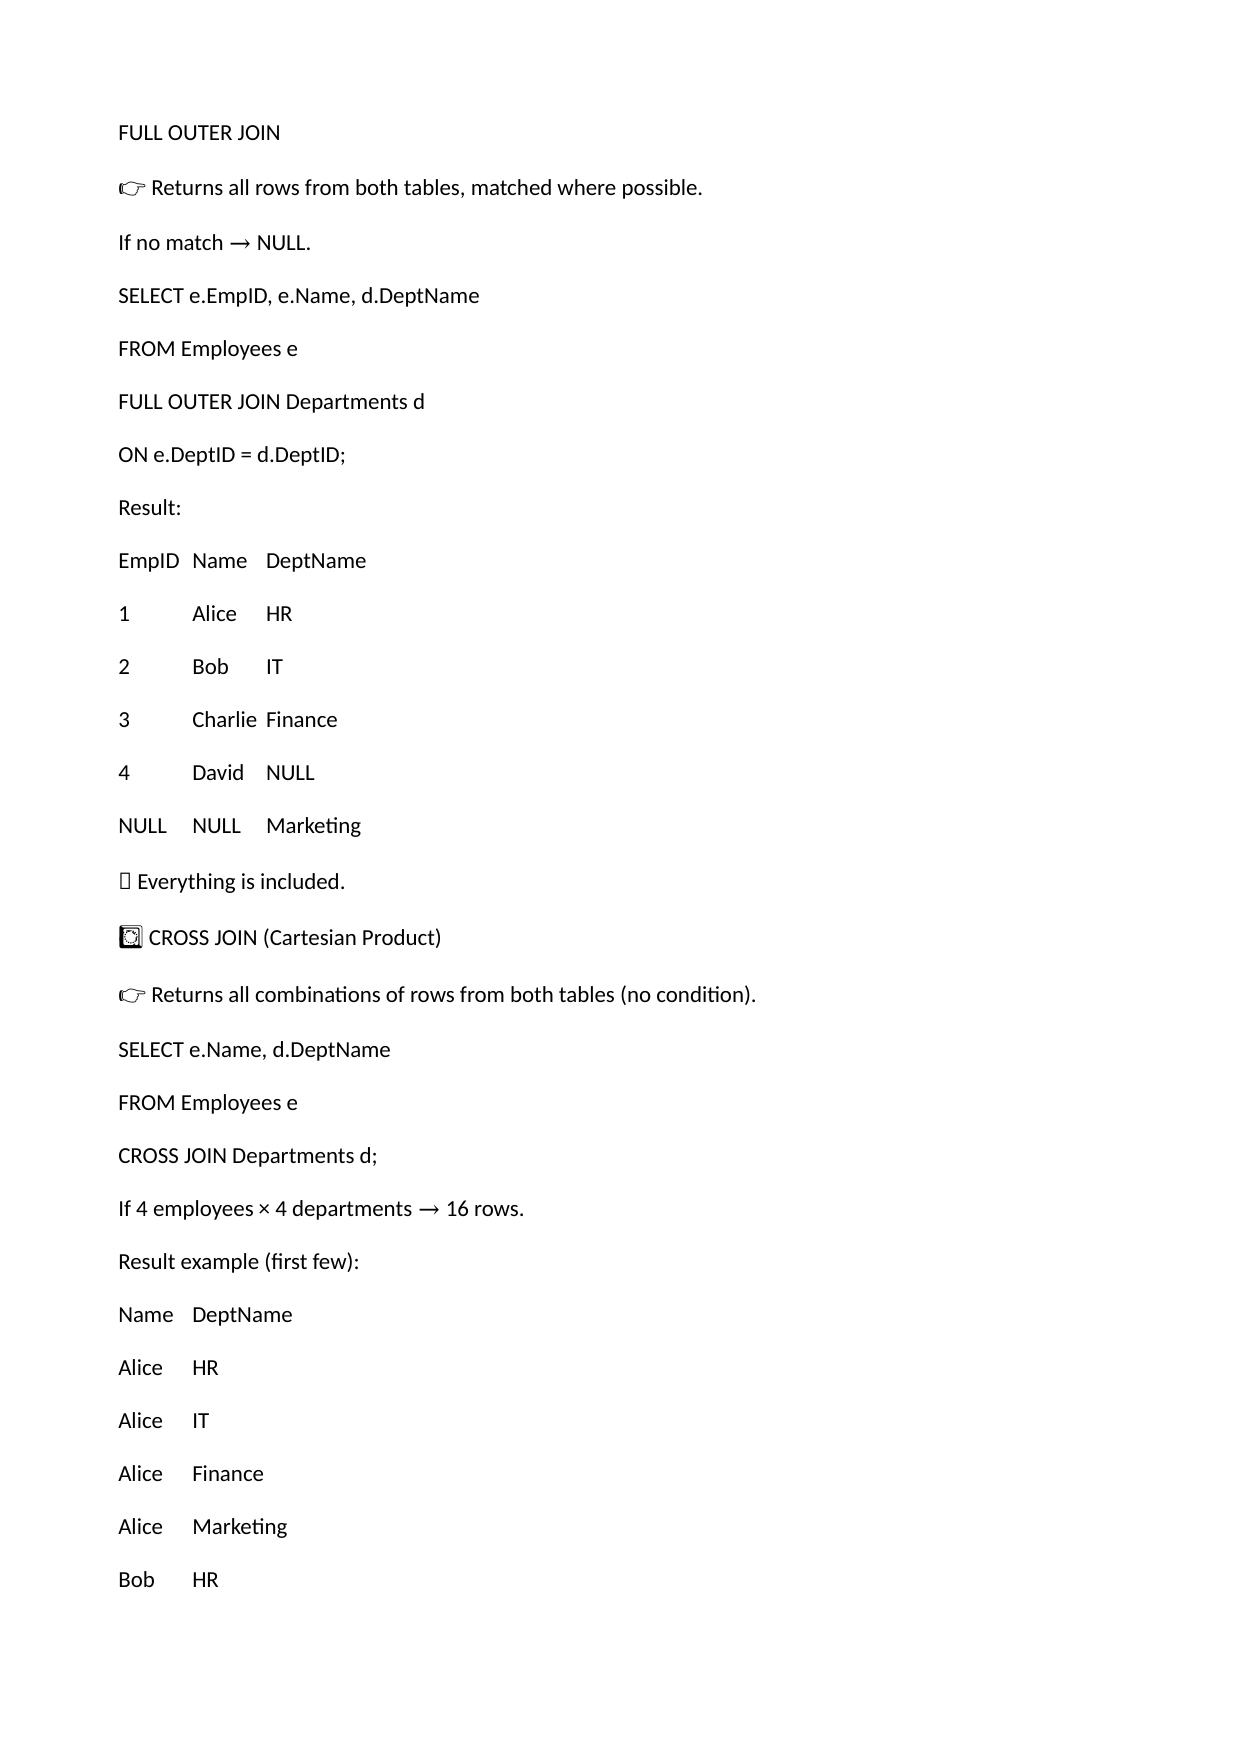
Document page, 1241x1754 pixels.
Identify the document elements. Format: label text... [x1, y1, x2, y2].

text Alice Marketing [118, 1512, 1122, 1541]
text FULL OUTER JOIN [118, 118, 1122, 146]
text 👉 Returns all combinations of rows from both tables (no condition). [118, 978, 1122, 1009]
text 1 Alice HR [118, 599, 1122, 627]
text 2 Bob IT [118, 652, 1122, 681]
text Result: [118, 493, 1122, 521]
text 4 David NULL [118, 758, 1122, 787]
text Name DeptName [118, 1300, 1122, 1328]
text SELECT e.EmpID, e.Name, d.DeptName [118, 281, 1122, 309]
text ON e.DeptID = d.DeptID; [118, 440, 1122, 468]
text FROM Employees e [118, 1088, 1122, 1116]
text Alice HR [118, 1353, 1122, 1381]
text CROSS JOIN Departments d; [118, 1141, 1122, 1169]
text If no match → NULL. [118, 228, 1122, 256]
text NULL NULL Marketing [118, 812, 1122, 839]
text If 4 employees × 4 departments → 16 rows. [118, 1194, 1122, 1222]
text Alice IT [118, 1406, 1122, 1434]
text ️⃣ CROSS JOIN (Cartesian Product) [118, 921, 1122, 953]
text SELECT e.Name, d.DeptName [118, 1035, 1122, 1063]
text 👉 Returns all rows from both tables, matched where possible. [118, 171, 1122, 202]
text FULL OUTER JOIN Departments d [118, 387, 1122, 415]
text ✅ Everything is included. [118, 864, 1122, 896]
text 3 Charlie Finance [118, 706, 1122, 733]
text Alice Finance [118, 1459, 1122, 1487]
text Result example (first few): [118, 1247, 1122, 1275]
text FROM Employees e [118, 334, 1122, 362]
text Bob HR [118, 1566, 1122, 1593]
text EmpID Name DeptName [118, 546, 1122, 574]
